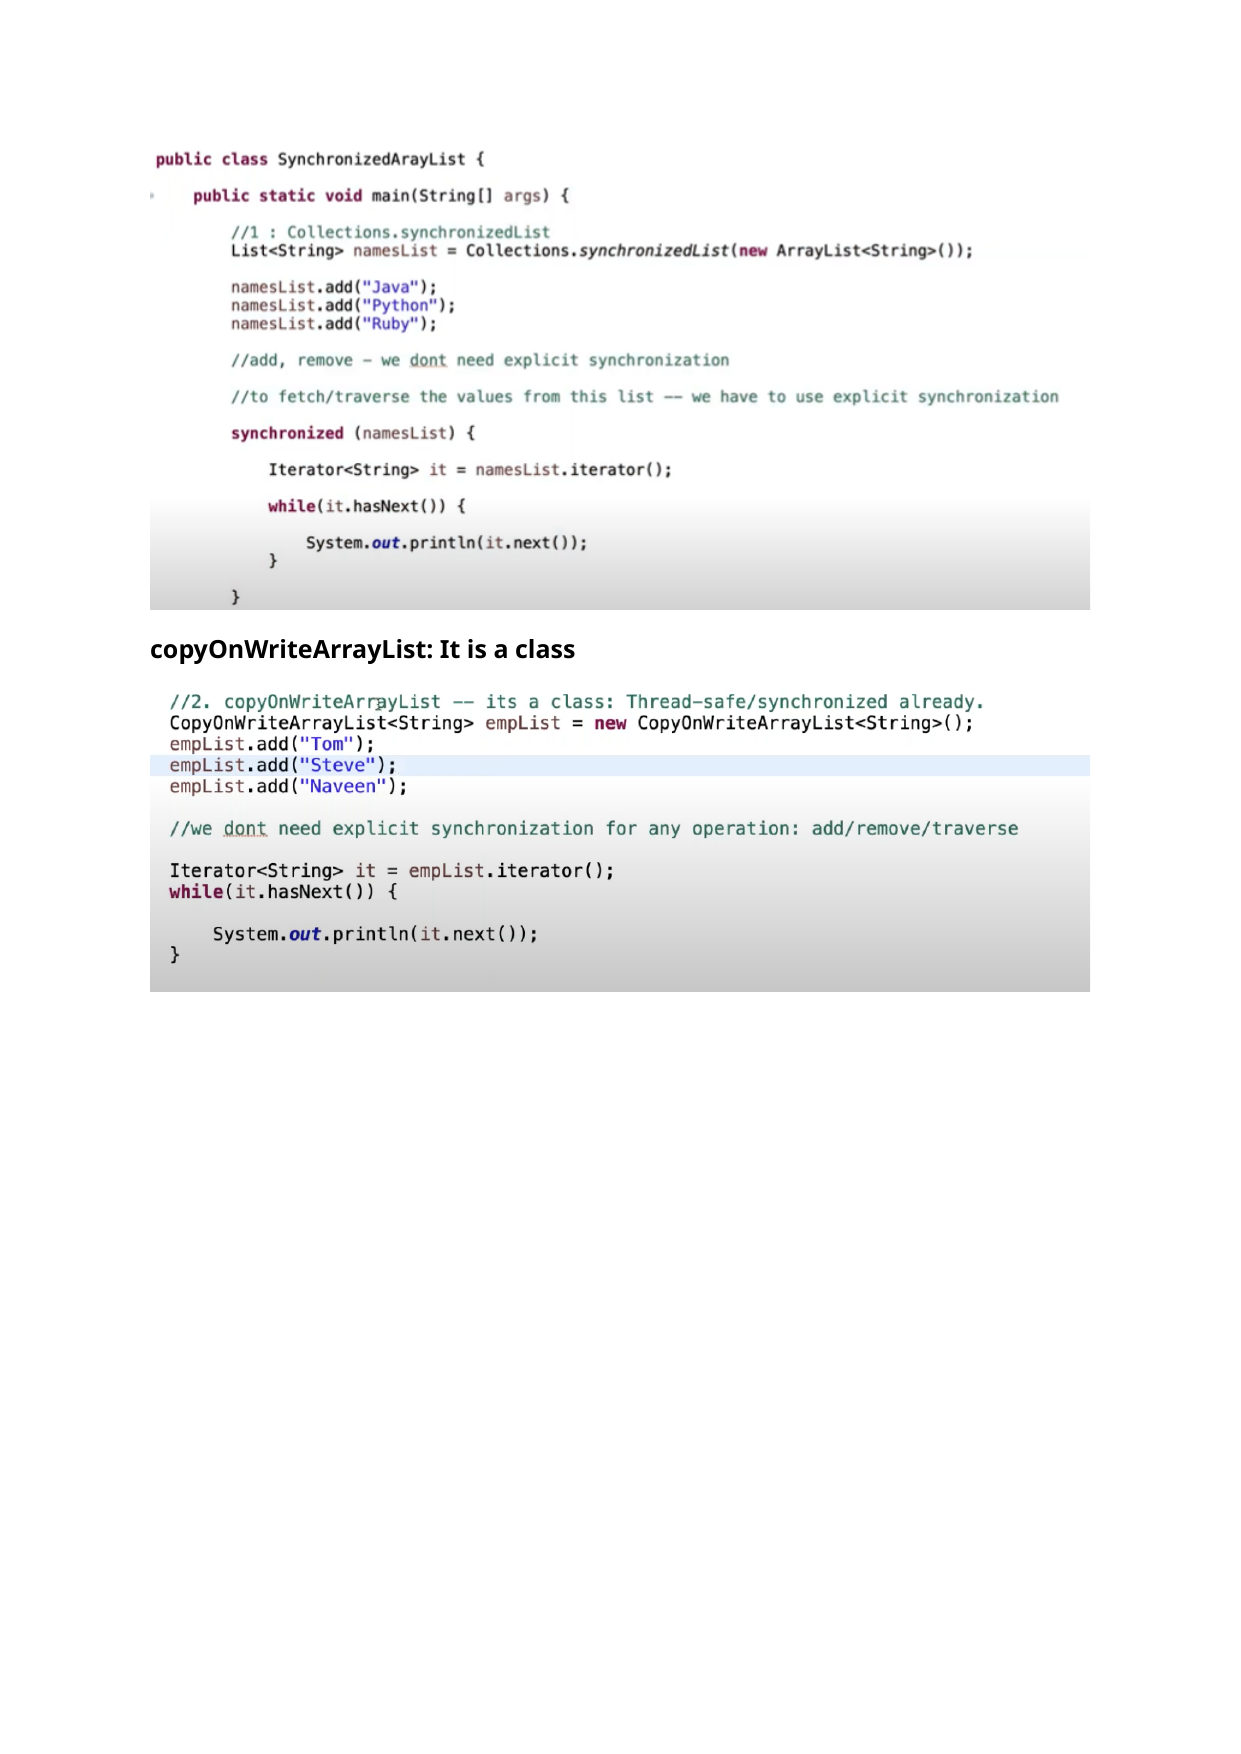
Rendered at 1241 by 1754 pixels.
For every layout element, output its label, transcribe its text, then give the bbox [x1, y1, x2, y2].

text copyOnWriteArrayList: It is a class [150, 632, 1090, 666]
